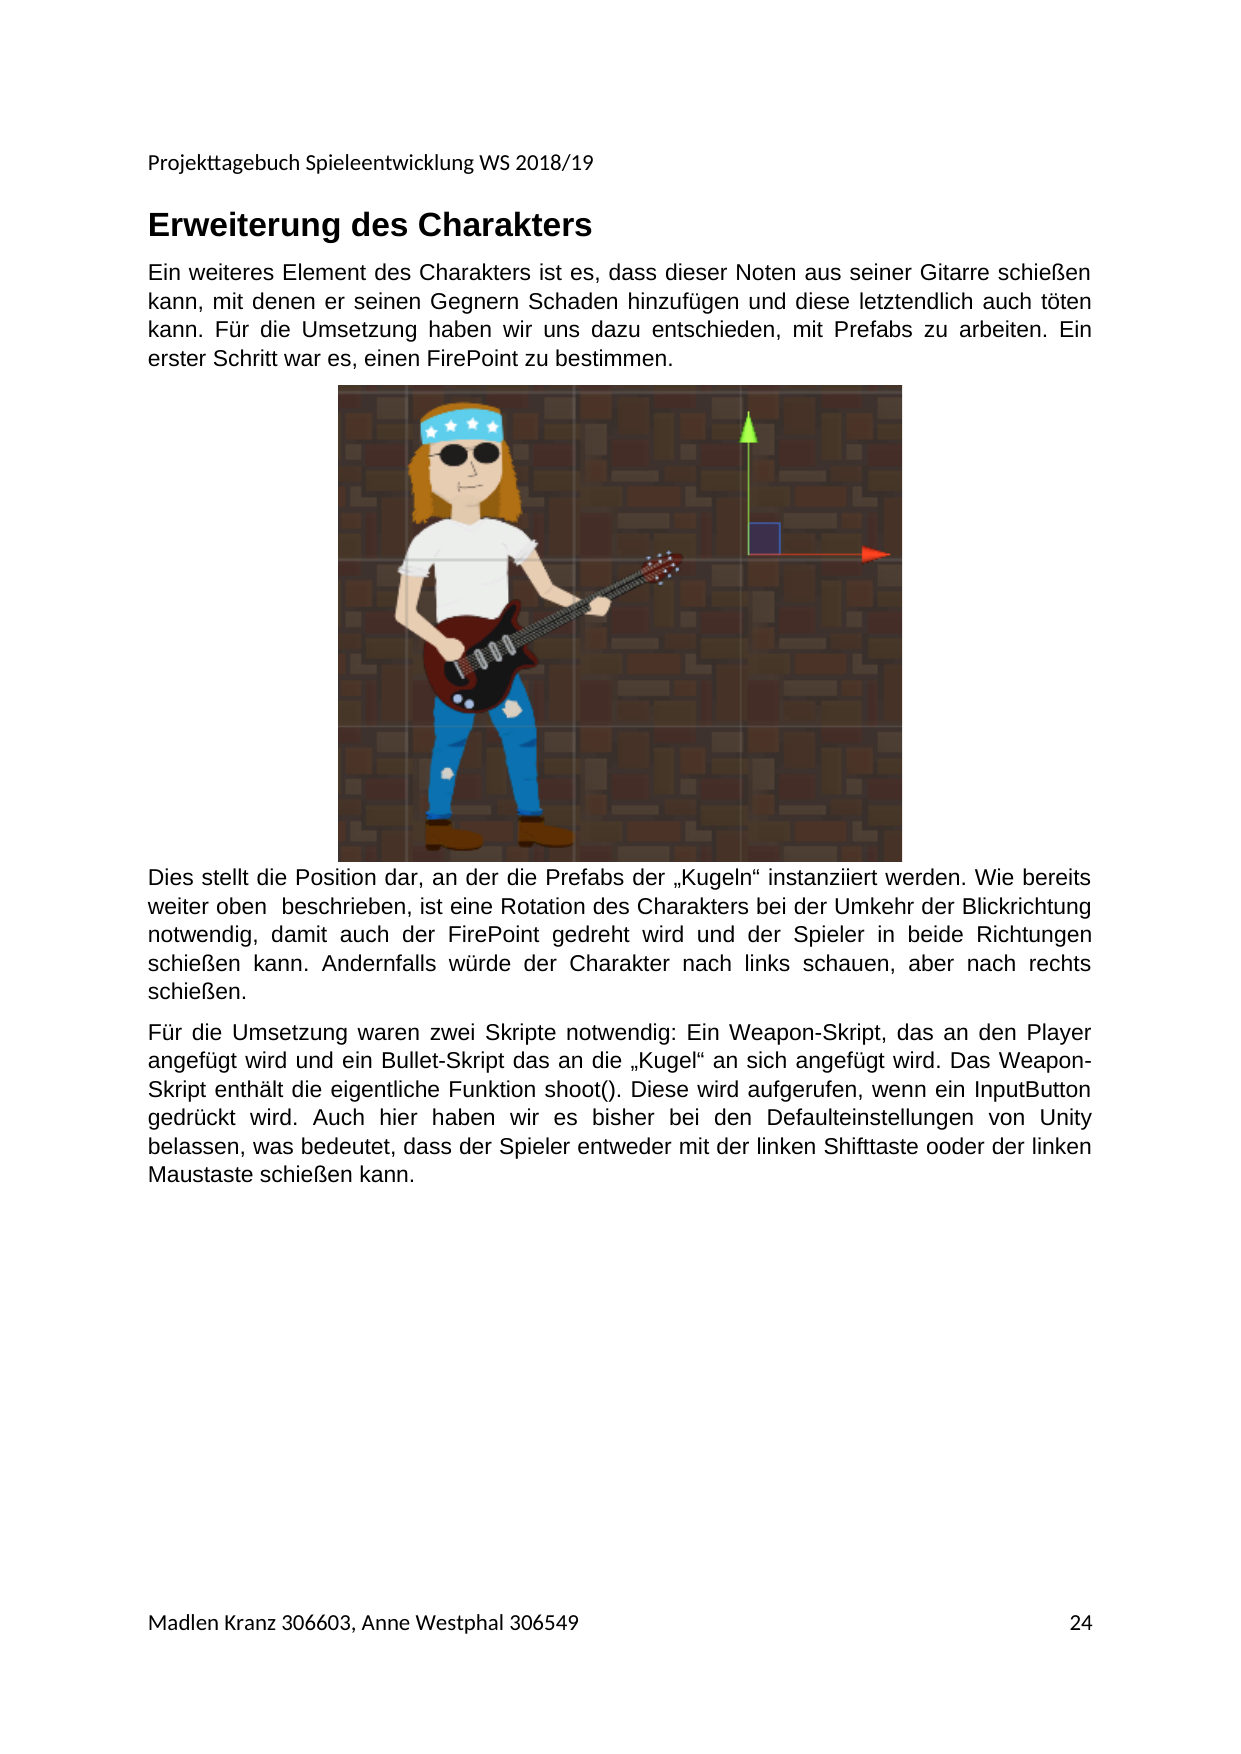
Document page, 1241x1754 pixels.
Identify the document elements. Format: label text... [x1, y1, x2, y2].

text Für die Umsetzung waren zwei Skripte notwendig: Ein Weapon-Skript, das an den Player angefügt wird und ein Bullet-Skript das an die „Kugel“ an sich angefügt wird. Das Weapon-Skript enthält die eigentliche Funktion shoot(). Diese wird aufgerufen, wenn ein InputButton gedrückt wird. Auch hier haben wir es bisher bei den Defaulteinstellungen von Unity belassen, was bedeutet, dass der Spieler entweder mit der linken Shifttaste ooder der linken Maustaste schießen kann. [148, 1019, 1093, 1187]
subtitle Erweiterung des Charakters [148, 205, 1093, 244]
picture [338, 385, 903, 862]
text Dies stellt die Position dar, an der die Prefabs der „Kugeln“ instanziiert werden. Wie bereits weiter oben beschrieben, ist eine Rotation des Charakters bei der Umkehr der Blickrichtung notwendig, damit auch der FirePoint gedreht wird und der Spieler in beide Richtungen schießen kann. Andernfalls würde der Charakter nach links schauen, aber nach rechts schießen. [148, 386, 1093, 1004]
text Ein weiteres Element des Charakters ist es, dass dieser Noten aus seiner Gitarre schießen kann, mit denen er seinen Gegnern Schaden hinzufügen und diese letztendlich auch töten kann. Für die Umsetzung haben wir uns dazu entschieden, mit Prefabs zu arbeiten. Ein erster Schritt war es, einen FirePoint zu bestimmen. [148, 259, 1093, 371]
